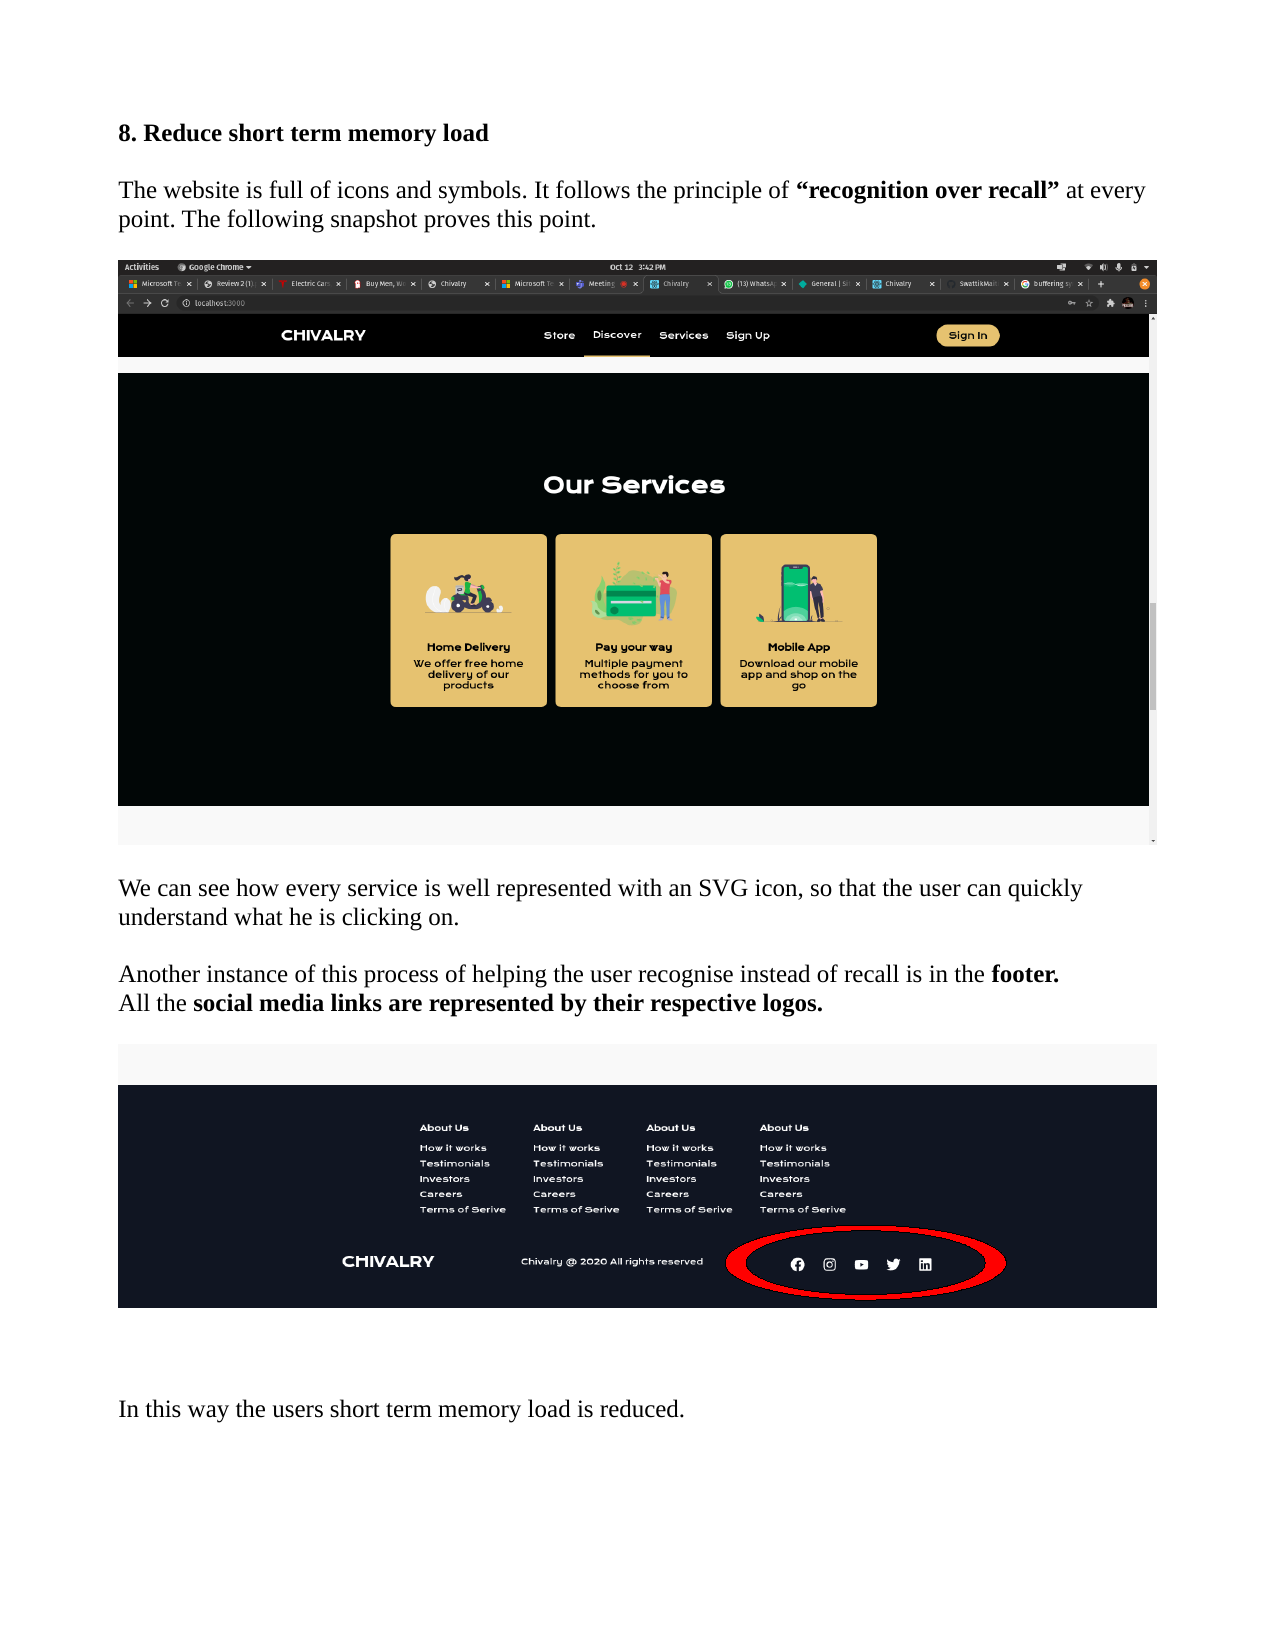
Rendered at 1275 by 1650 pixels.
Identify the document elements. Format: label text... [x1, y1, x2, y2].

text All the social media links are represented by their respective logos. [118, 988, 1157, 1017]
text In this way the users short term memory load is reduced. [118, 1394, 1157, 1423]
text The website is full of icons and symbols. It follows the principle of “recognition over recall” at every point. The following snapshot proves this point. [118, 176, 1157, 233]
text We can see how every service is well represented with an SVG icon, so that the user can quickly understand what he is clicking on. [118, 873, 1157, 931]
text 8. Reduce short term memory load [118, 118, 1157, 147]
picture [118, 260, 1157, 845]
text Another instance of this process of helping the user recognise instead of recall is in the footer. [118, 959, 1157, 988]
picture [118, 1044, 1157, 1308]
